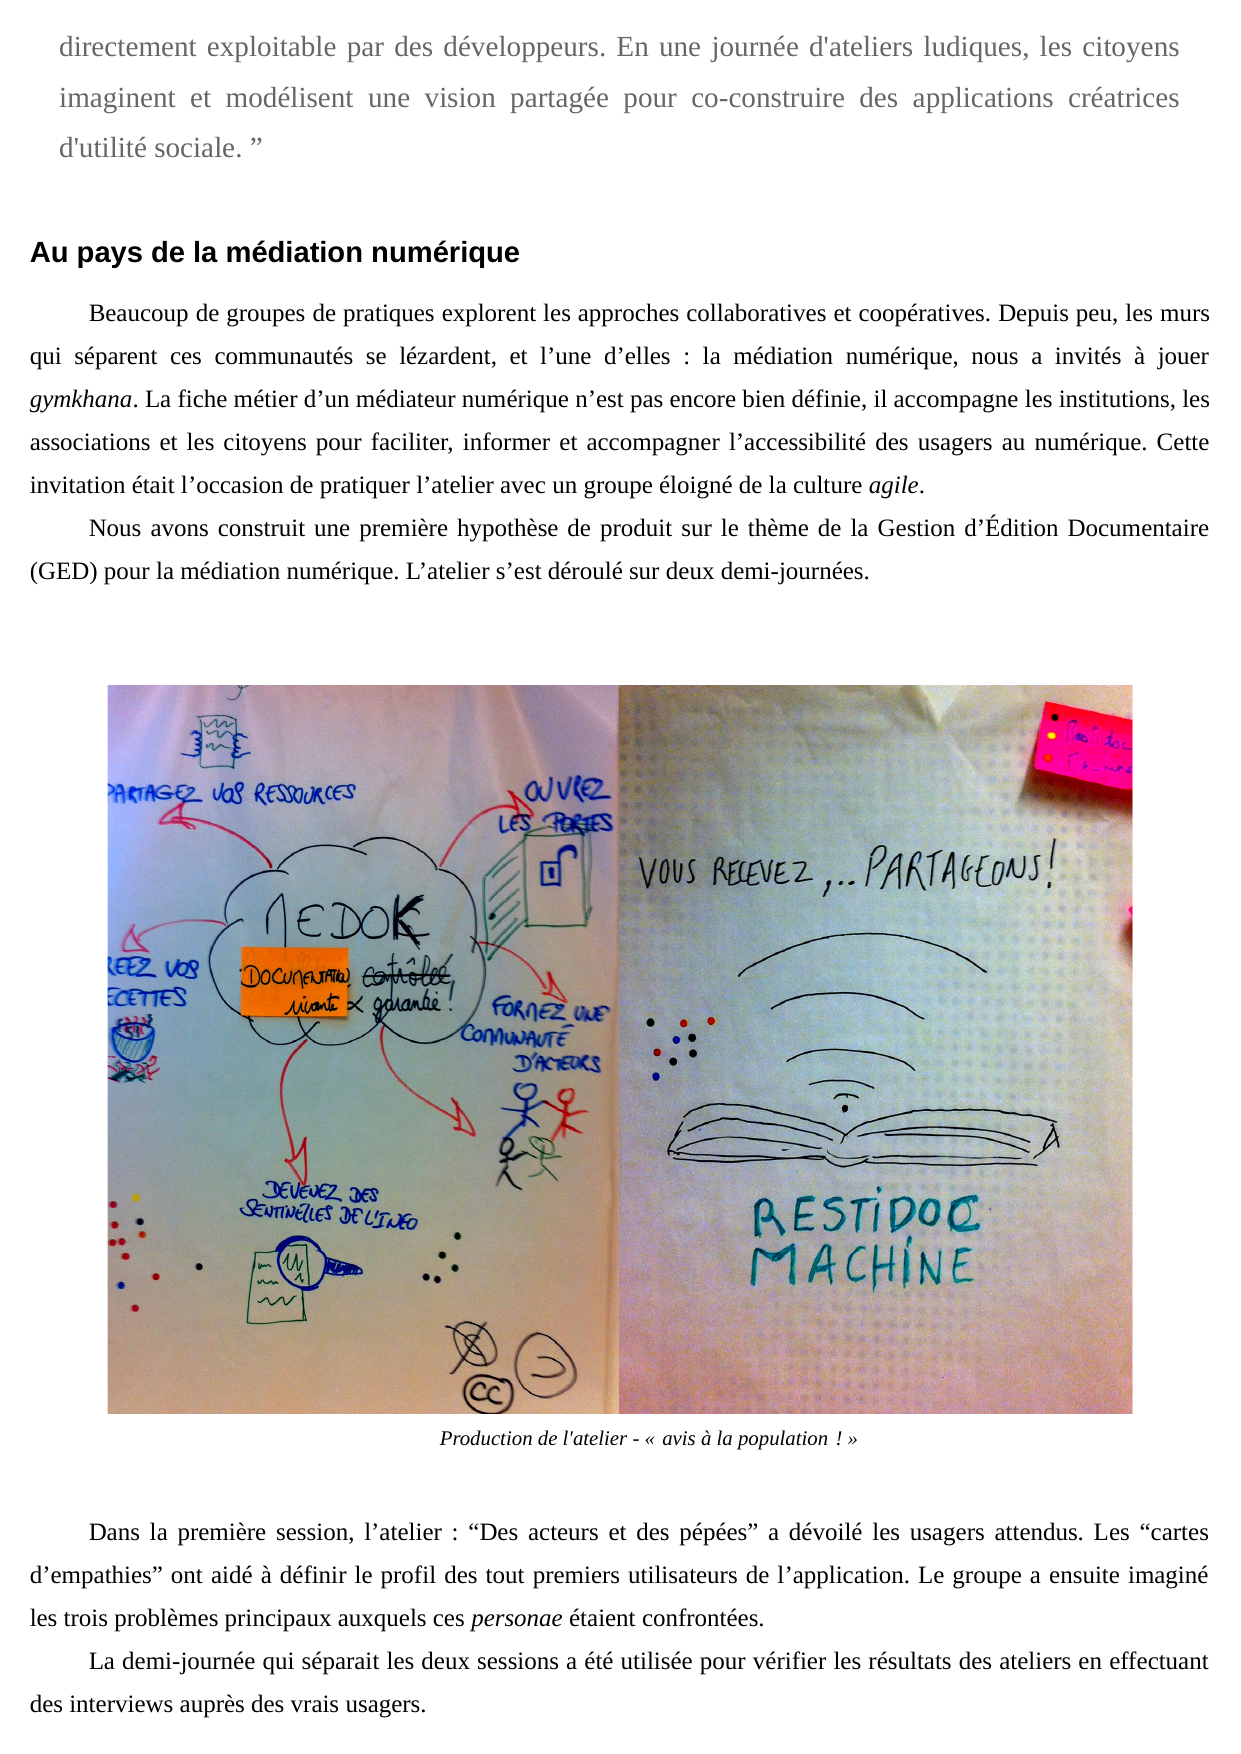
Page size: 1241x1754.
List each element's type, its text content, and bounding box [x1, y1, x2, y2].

text Nous avons construit une première hypothèse de produit sur le thème de la Gestion d’Édition Documentaire (GED) pour la médiation numérique. L’atelier s’est déroulé sur deux demi-journées. [29, 513, 1211, 585]
text Beaucoup de groupes de pratiques explorent les approches collaboratives et coopératives. Depuis peu, les murs qui séparent ces communautés se lézardent, et l’une d’elles : la médiation numérique, nous a invités à jouer gymkhana. La fiche métier d’un médiateur numérique n’est pas encore bien définie, il accompagne les institutions, les associations et les citoyens pour faciliter, informer et accompagner l’accessibilité des usagers au numérique. Cette invitation était l’occasion de pratiquer l’atelier avec un groupe éloigné de la culture agile. [29, 298, 1211, 499]
text Dans la première session, l’atelier : “Des acteurs et des pépées” a dévoilé les usagers attendus. Les “cartes d’empathies” ont aidé à définir le profil des tout premiers utilisateurs de l’application. Le groupe a ensuite imaginé les trois problèmes principaux auxquels ces personae étaient confrontées. [29, 1517, 1211, 1632]
text directement exploitable par des développeurs. En une journée d'ateliers ludiques, les citoyens imaginent et modélisent une vision partagée pour co-construire des applications créatrices d'utilité sociale. ” [59, 29, 1181, 164]
subtitle Au pays de la médiation numérique [29, 235, 1211, 268]
text La demi-journée qui séparait les deux sessions a été utilisée pour vérifier les résultats des ateliers en effectuant des interviews auprès des vrais usagers. [29, 1646, 1211, 1718]
picture [107, 685, 1133, 1414]
text Production de l'atelier - « avis à la population ! » [29, 686, 1211, 1449]
